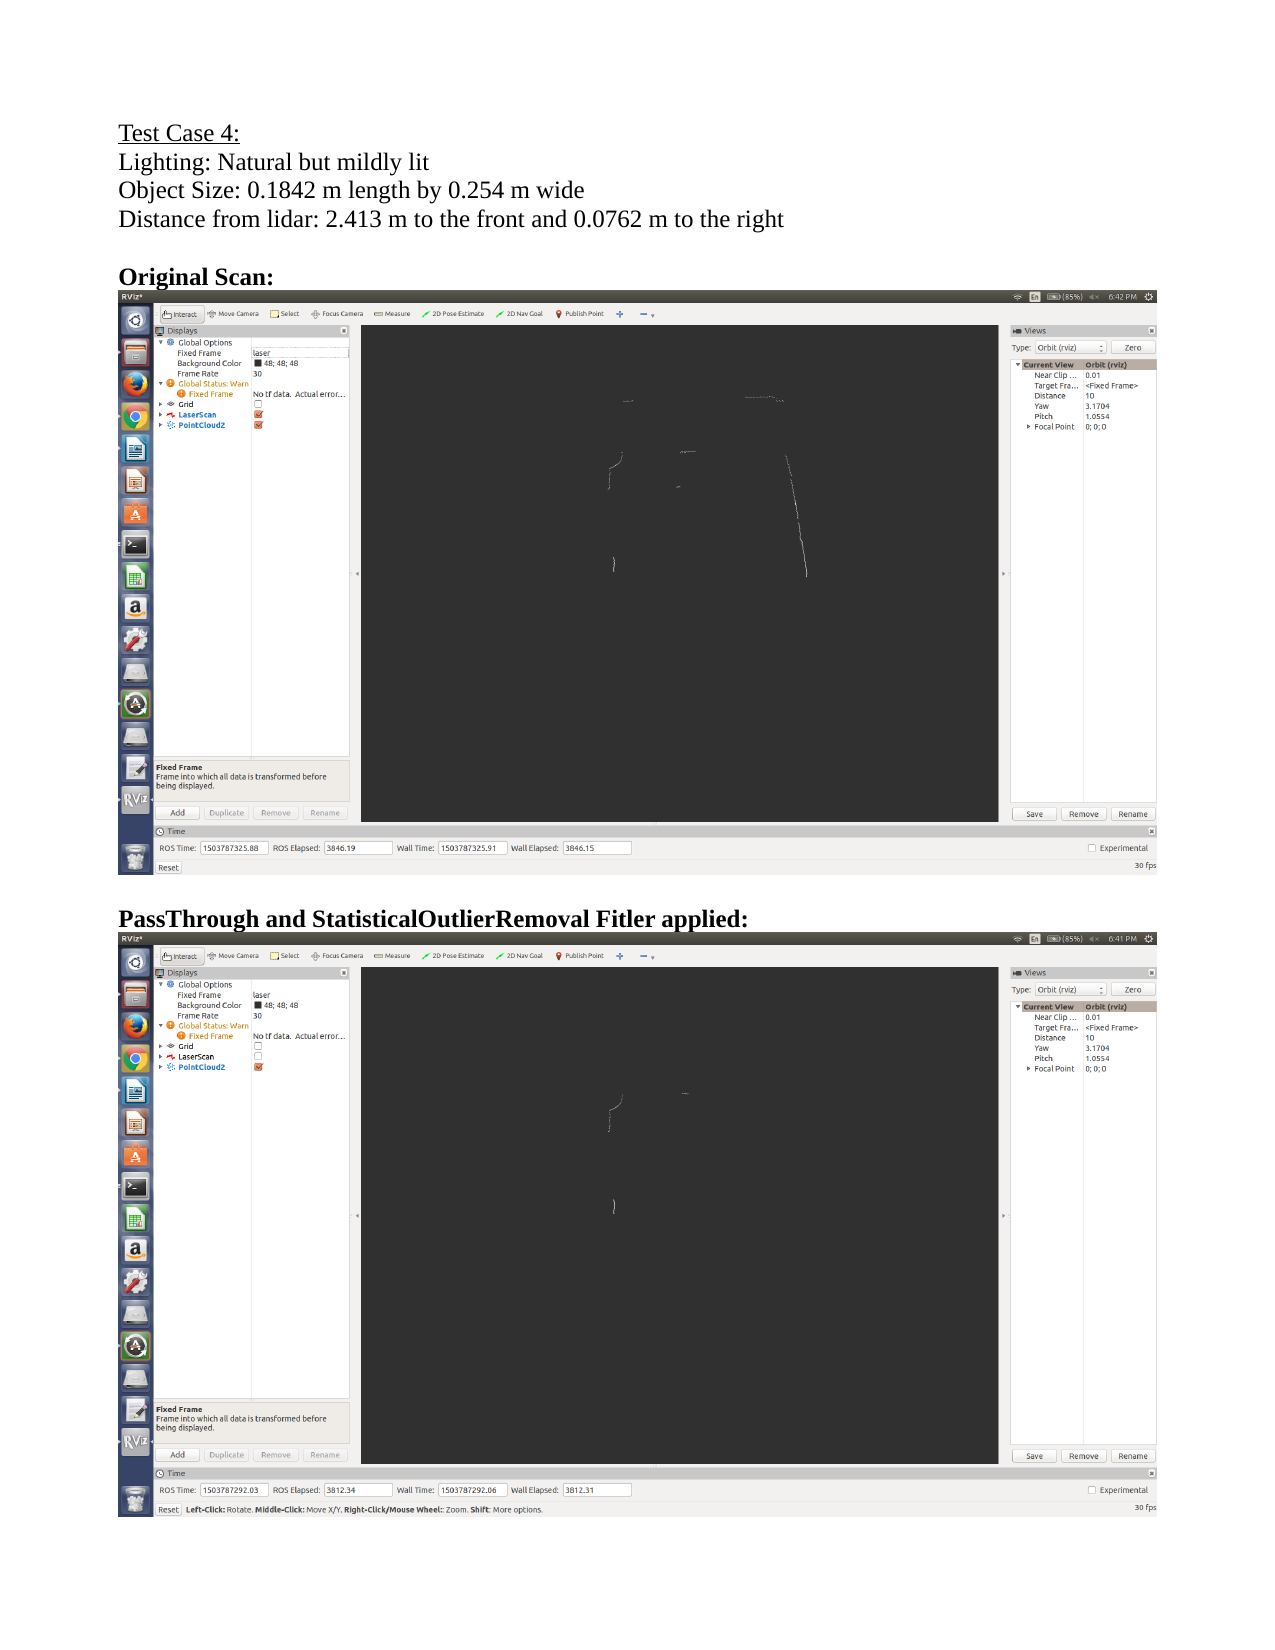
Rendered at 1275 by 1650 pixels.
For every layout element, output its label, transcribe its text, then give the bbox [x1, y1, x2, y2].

text Original Scan: [118, 262, 1157, 290]
picture [118, 932, 1157, 1517]
text Test Case 4: [118, 118, 1157, 147]
text PassThrough and StatisticalOutlierRemoval Fitler applied: [118, 904, 1157, 932]
text Distance from lidar: 2.413 m to the front and 0.0762 m to the right [118, 204, 1157, 233]
text Object Size: 0.1842 m length by 0.254 m wide [118, 176, 1157, 204]
picture [118, 290, 1157, 875]
text Lighting: Natural but mildly lit [118, 147, 1157, 176]
